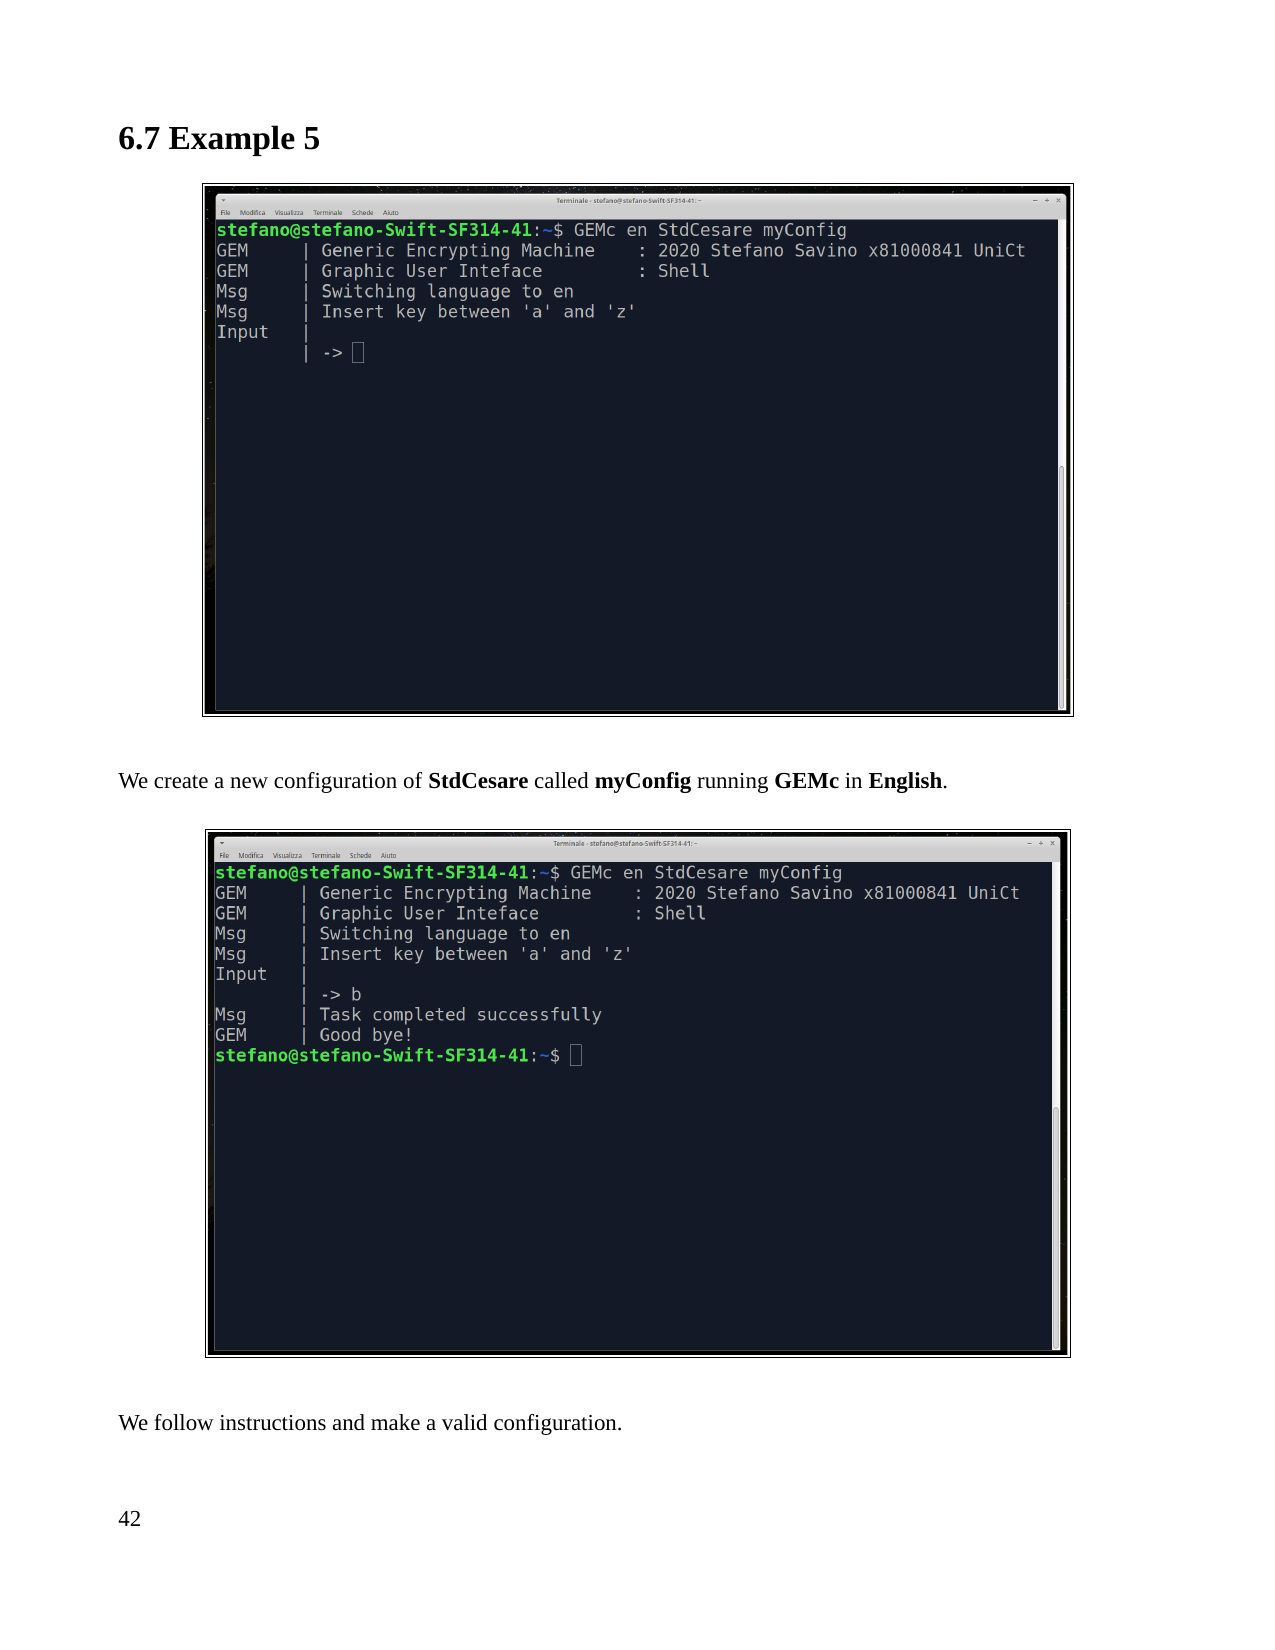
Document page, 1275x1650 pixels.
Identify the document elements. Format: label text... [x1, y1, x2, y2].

subtitle 6.7 Example 5 [118, 118, 1157, 157]
text We follow instructions and make a valid configuration. [118, 1409, 1157, 1435]
text We create a new configuration of StdCesare called myConfig running GEMc in English. [118, 767, 1157, 794]
picture [1055, 832, 1068, 1355]
picture [1054, 186, 1071, 714]
